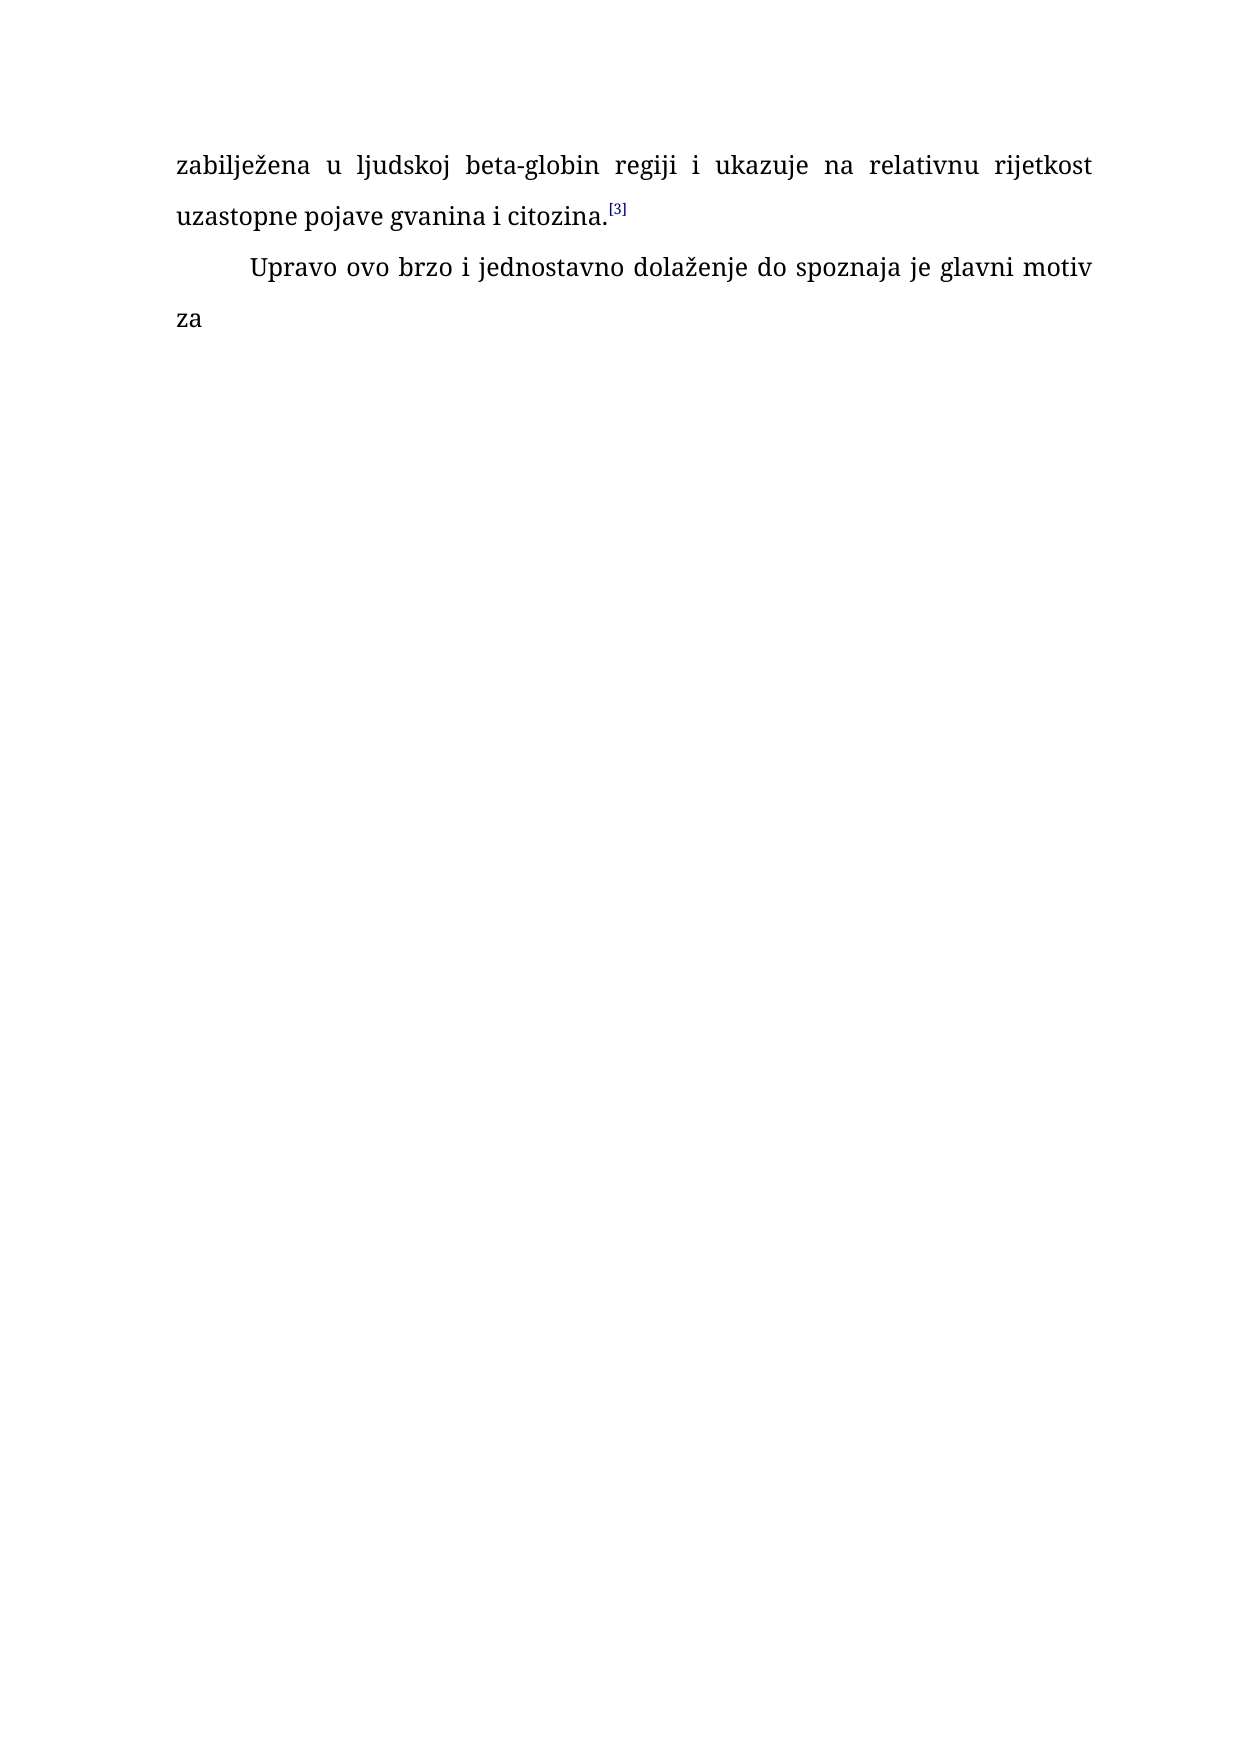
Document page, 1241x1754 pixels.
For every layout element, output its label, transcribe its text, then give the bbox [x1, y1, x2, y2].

text zabilježena u ljudskoj beta-globin regiji i ukazuje na relativnu rijetkost uzastopne pojave gvanina i citozina.[3] [176, 148, 1094, 233]
text Upravo ovo brzo i jednostavno dolaženje do spoznaja je glavni motiv za [176, 250, 1094, 335]
